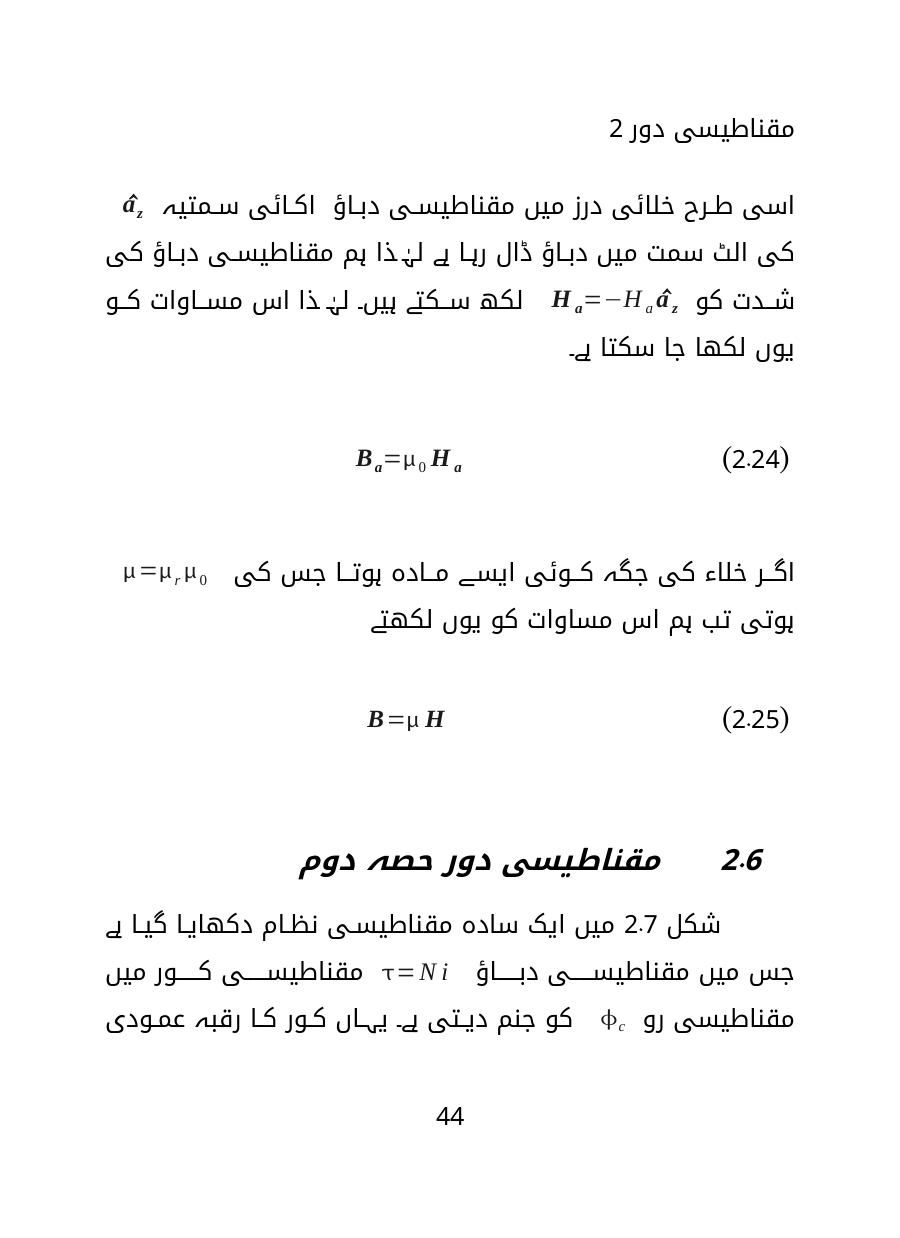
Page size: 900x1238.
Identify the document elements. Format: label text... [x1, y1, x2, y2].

table_header (2.24) [702, 431, 795, 502]
subtitle مقناطیسی دور حصہ دوم [105, 833, 720, 888]
text اگر خلاء کی جگہ کوئی ایسے مادہ ہوتا جس کی ہوتی تب ہم اس مساوات کو یوں لکھتے [105, 549, 795, 644]
table_header (2.25) [697, 690, 795, 762]
text شکل 2.7 میں ایک سادہ مقناطیسی نظام دکھایا گیا ہے جس میں مقناطیسی دباؤ مقناطیسی کور میں مقناطیسی رو کو جنم دیتی ہے۔ یہاں کور کا رقبہ عمودی تراش ہر جگہ یکساں ہے اور کور میں نکتہ دار لکیر کی لمبائیہے۔ کور میں مقناطیسی رو کی سمت دائیں ہاتھ کے قانون سے معلوم کی جا سکتی ہے۔ اس قانون کو دو طریقوں سے بیان کیا جا سکتا ہے۔ [105, 901, 795, 1043]
text شکل میں ہم دیکھتے ہیں کہ خلائی درز میں مقناطیسی رو کا بہاو، اکائی سمتیہکی الٹ سمت میں ہے لہٰذا ہم کثافتِ مقناطیسی رو کو ایک سمتیہ لکھ سکتے ہیں۔ اسی طرح خلائی درز میں مقناطیسی دباؤ اکائی سمتیہکی الٹ سمت میں دباؤ ڈال رہا ہے لہٰذا ہم مقناطیسی دباؤ کی شدت کو لکھ سکتے ہیں۔ لہٰذا اس مساوات کو یوں لکھا جا سکتا ہے۔ [105, 182, 795, 372]
table_header [105, 431, 702, 502]
table_header [105, 690, 697, 762]
